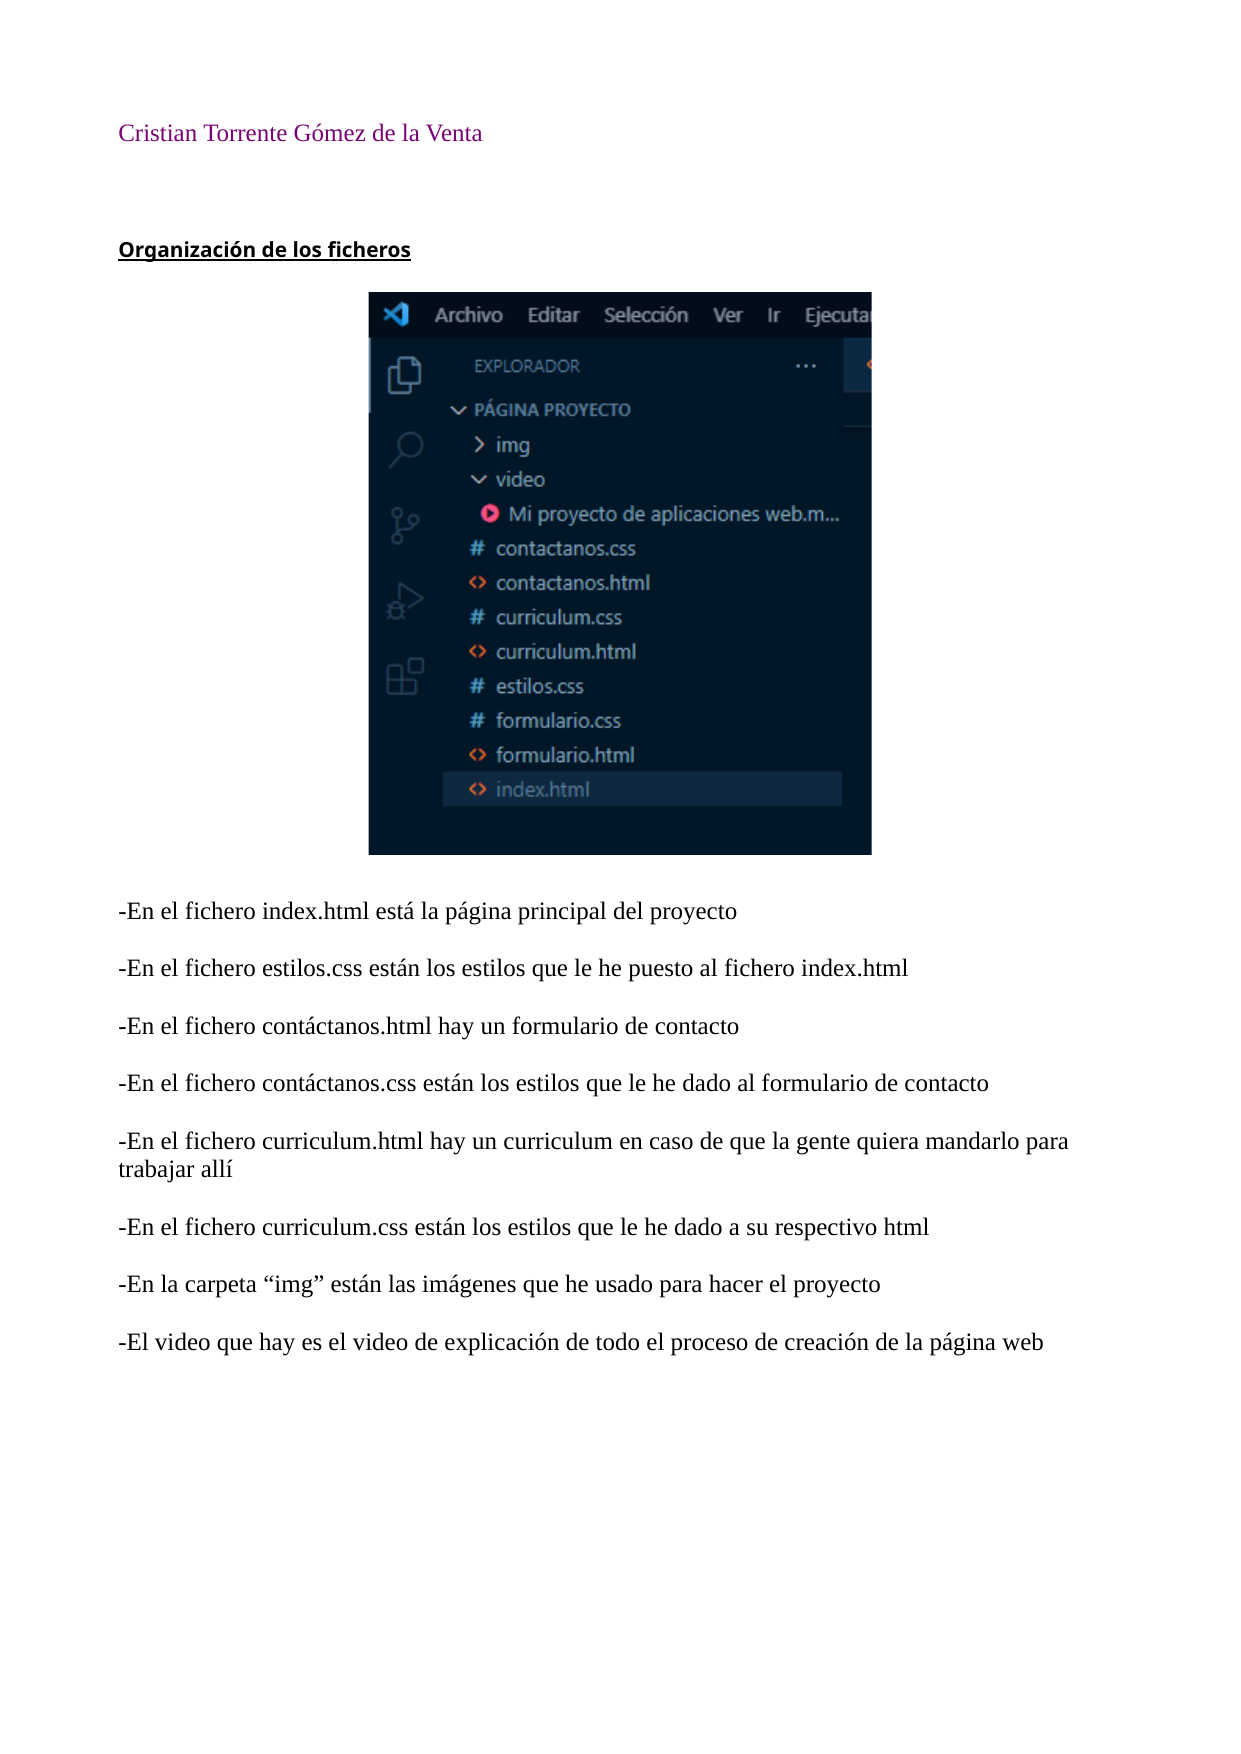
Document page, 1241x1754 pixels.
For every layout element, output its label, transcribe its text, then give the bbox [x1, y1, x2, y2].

text -En la carpeta “img” están las imágenes que he usado para hacer el proyecto [118, 1269, 1122, 1298]
text -En el fichero curriculum.css están los estilos que le he dado a su respectivo html [118, 1212, 1122, 1241]
picture [368, 292, 872, 855]
text -En el fichero contáctanos.html hay un formulario de contacto [118, 1011, 1122, 1039]
text -En el fichero contáctanos.css están los estilos que le he dado al formulario de contacto [118, 1068, 1122, 1097]
text -En el fichero index.html está la página principal del proyecto [118, 896, 1122, 924]
text Organización de los ficheros [118, 234, 1122, 263]
text -El video que hay es el video de explicación de todo el proceso de creación de la página web [118, 1327, 1122, 1356]
text -En el fichero curriculum.html hay un curriculum en caso de que la gente quiera mandarlo para trabajar allí [118, 1126, 1122, 1183]
text -En el fichero estilos.css están los estilos que le he puesto al fichero index.html [118, 953, 1122, 982]
